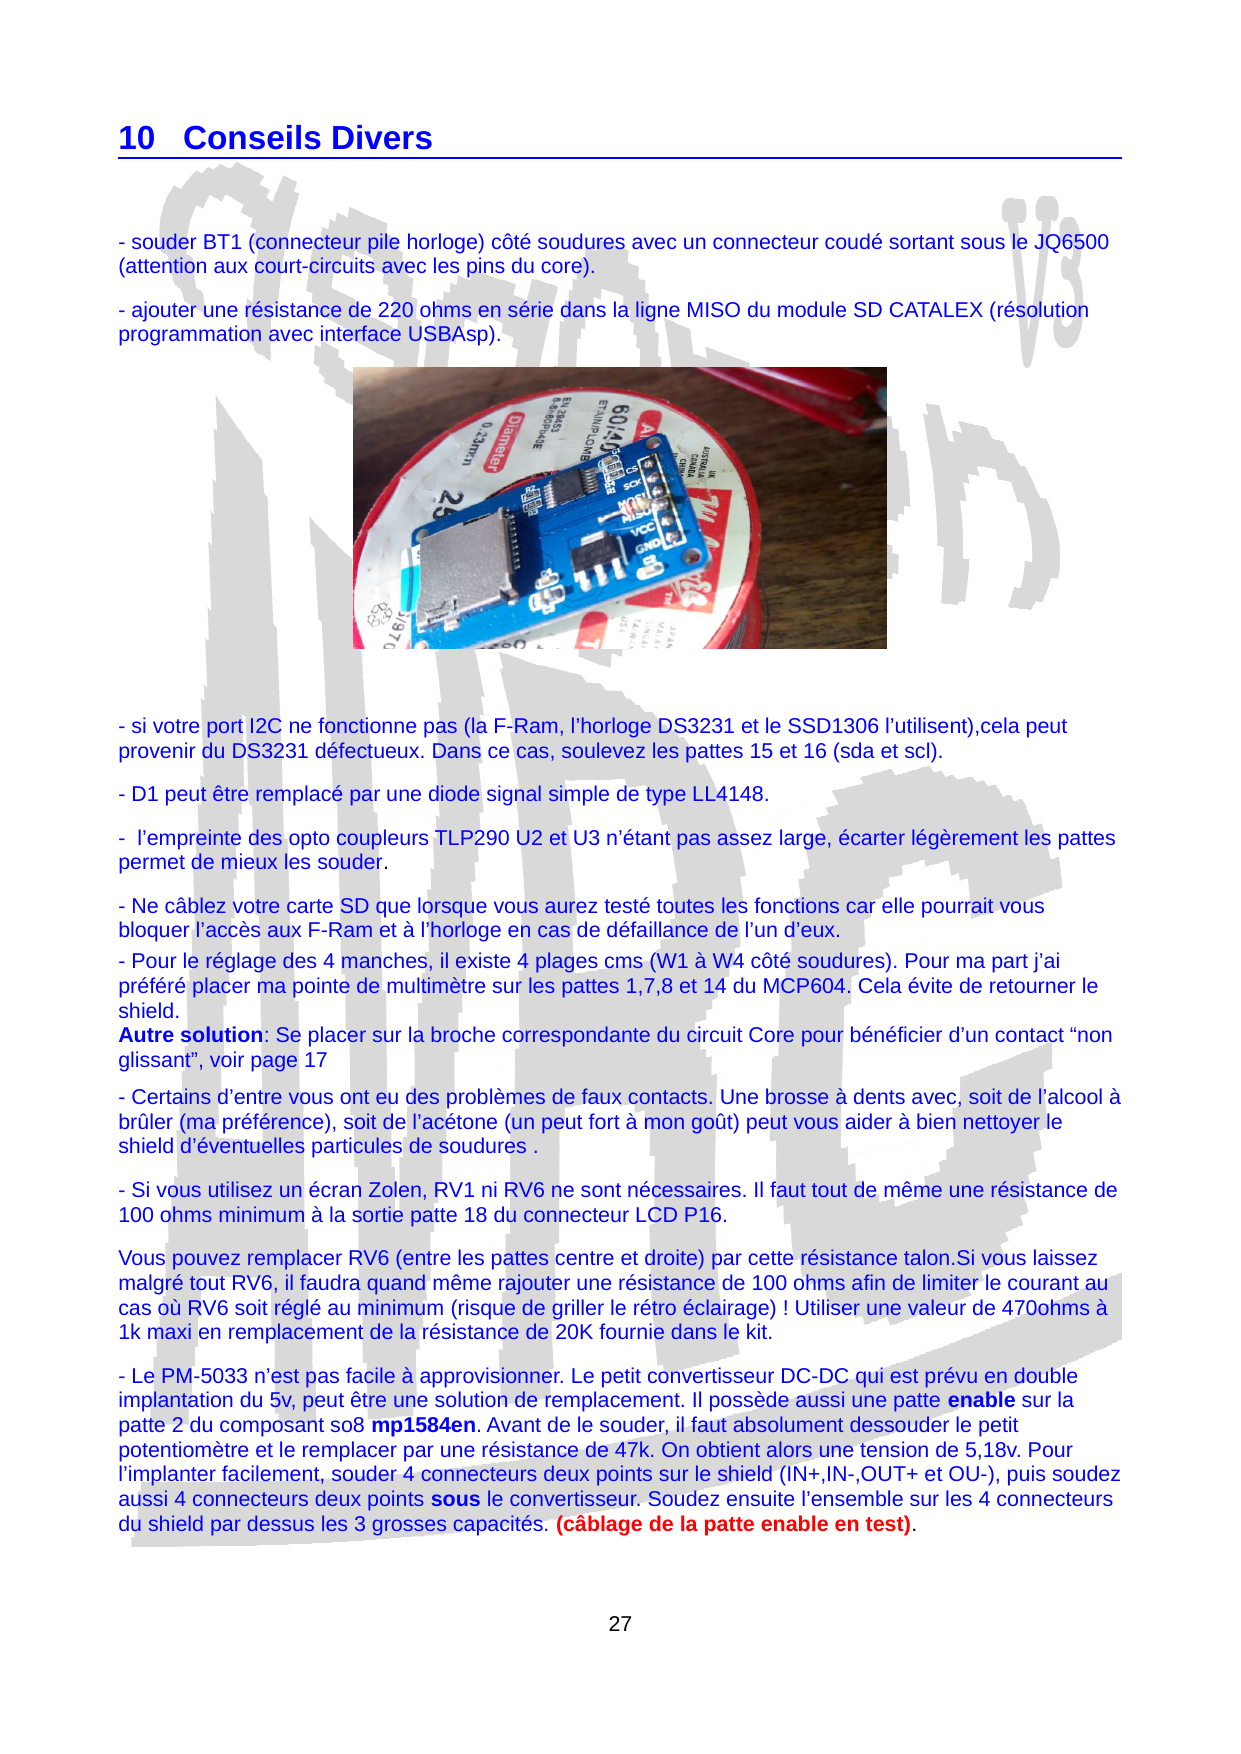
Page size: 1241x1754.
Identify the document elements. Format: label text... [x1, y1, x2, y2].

text - Pour le réglage des 4 manches, il existe 4 plages cms (W1 à W4 côté soudures). Pour ma part j’ai préféré placer ma pointe de multimètre sur les pattes 1,7,8 et 14 du MCP604. Cela évite de retourner le shield. [118, 948, 1122, 1022]
text - l’empreinte des opto coupleurs TLP290 U2 et U3 n’étant pas assez large, écarter légèrement les pattes permet de mieux les souder. [118, 825, 1122, 874]
text - Ne câblez votre carte SD que lorsque vous aurez testé toutes les fonctions car elle pourrait vous bloquer l’accès aux F-Ram et à l’horloge en cas de défaillance de l’un d’eux. [118, 893, 1122, 942]
text - Le PM-5033 n’est pas facile à approvisionner. Le petit convertisseur DC-DC qui est prévu en double implantation du 5v, peut être une solution de remplacement. Il possède aussi une patte enable sur la patte 2 du composant so8 mp1584en. Avant de le souder, il faut absolument dessouder le petit potentiomètre et le remplacer par une résistance de 47k. On obtient alors une tension de 5,18v. Pour l’implanter facilement, souder 4 connecteurs deux points sur le shield (IN+,IN-,OUT+ et OU-), puis soudez aussi 4 connecteurs deux points sous le convertisseur. Soudez ensuite l’ensemble sur les 4 connecteurs du shield par dessus les 3 grosses capacités. (câblage de la patte enable en test). [118, 1363, 1122, 1536]
text Vous pouvez remplacer RV6 (entre les pattes centre et droite) par cette résistance talon.Si vous laissez malgré tout RV6, il faudra quand même rajouter une résistance de 100 ohms afin de limiter le courant au cas où RV6 soit réglé au minimum (risque de griller le rétro éclairage) ! Utiliser une valeur de 470ohms à 1k maxi en remplacement de la résistance de 20K fournie dans le kit. [118, 1245, 1122, 1344]
text Autre solution: Se placer sur la broche correspondante du circuit Core pour bénéficier d’un contact “non glissant”, voir page 17 [118, 1022, 1122, 1072]
text - ajouter une résistance de 220 ohms en série dans la ligne MISO du module SD CATALEX (résolution programmation avec interface USBAsp). [118, 297, 1122, 346]
text - souder BT1 (connecteur pile horloge) côté soudures avec un connecteur coudé sortant sous le JQ6500 (attention aux court-circuits avec les pins du core). [118, 229, 1122, 278]
text - si votre port I2C ne fonctionne pas (la F-Ram, l’horloge DS3231 et le SSD1306 l’utilisent),cela peut provenir du DS3231 défectueux. Dans ce cas, soulevez les pattes 15 et 16 (sda et scl). [118, 713, 1122, 762]
picture [352, 366, 888, 650]
subtitle 10 Conseils Divers [118, 118, 1122, 157]
text - Certains d’entre vous ont eu des problèmes de faux contacts. Une brosse à dents avec, soit de l’alcool à brûler (ma préférence), soit de l’acétone (un peut fort à mon goût) peut vous aider à bien nettoyer le shield d’éventuelles particules de soudures . [118, 1084, 1122, 1158]
text - Si vous utilisez un écran Zolen, RV1 ni RV6 ne sont nécessaires. Il faut tout de même une résistance de 100 ohms minimum à la sortie patte 18 du connecteur LCD P16. [118, 1177, 1122, 1227]
text - D1 peut être remplacé par une diode signal simple de type LL4148. [118, 781, 1122, 806]
